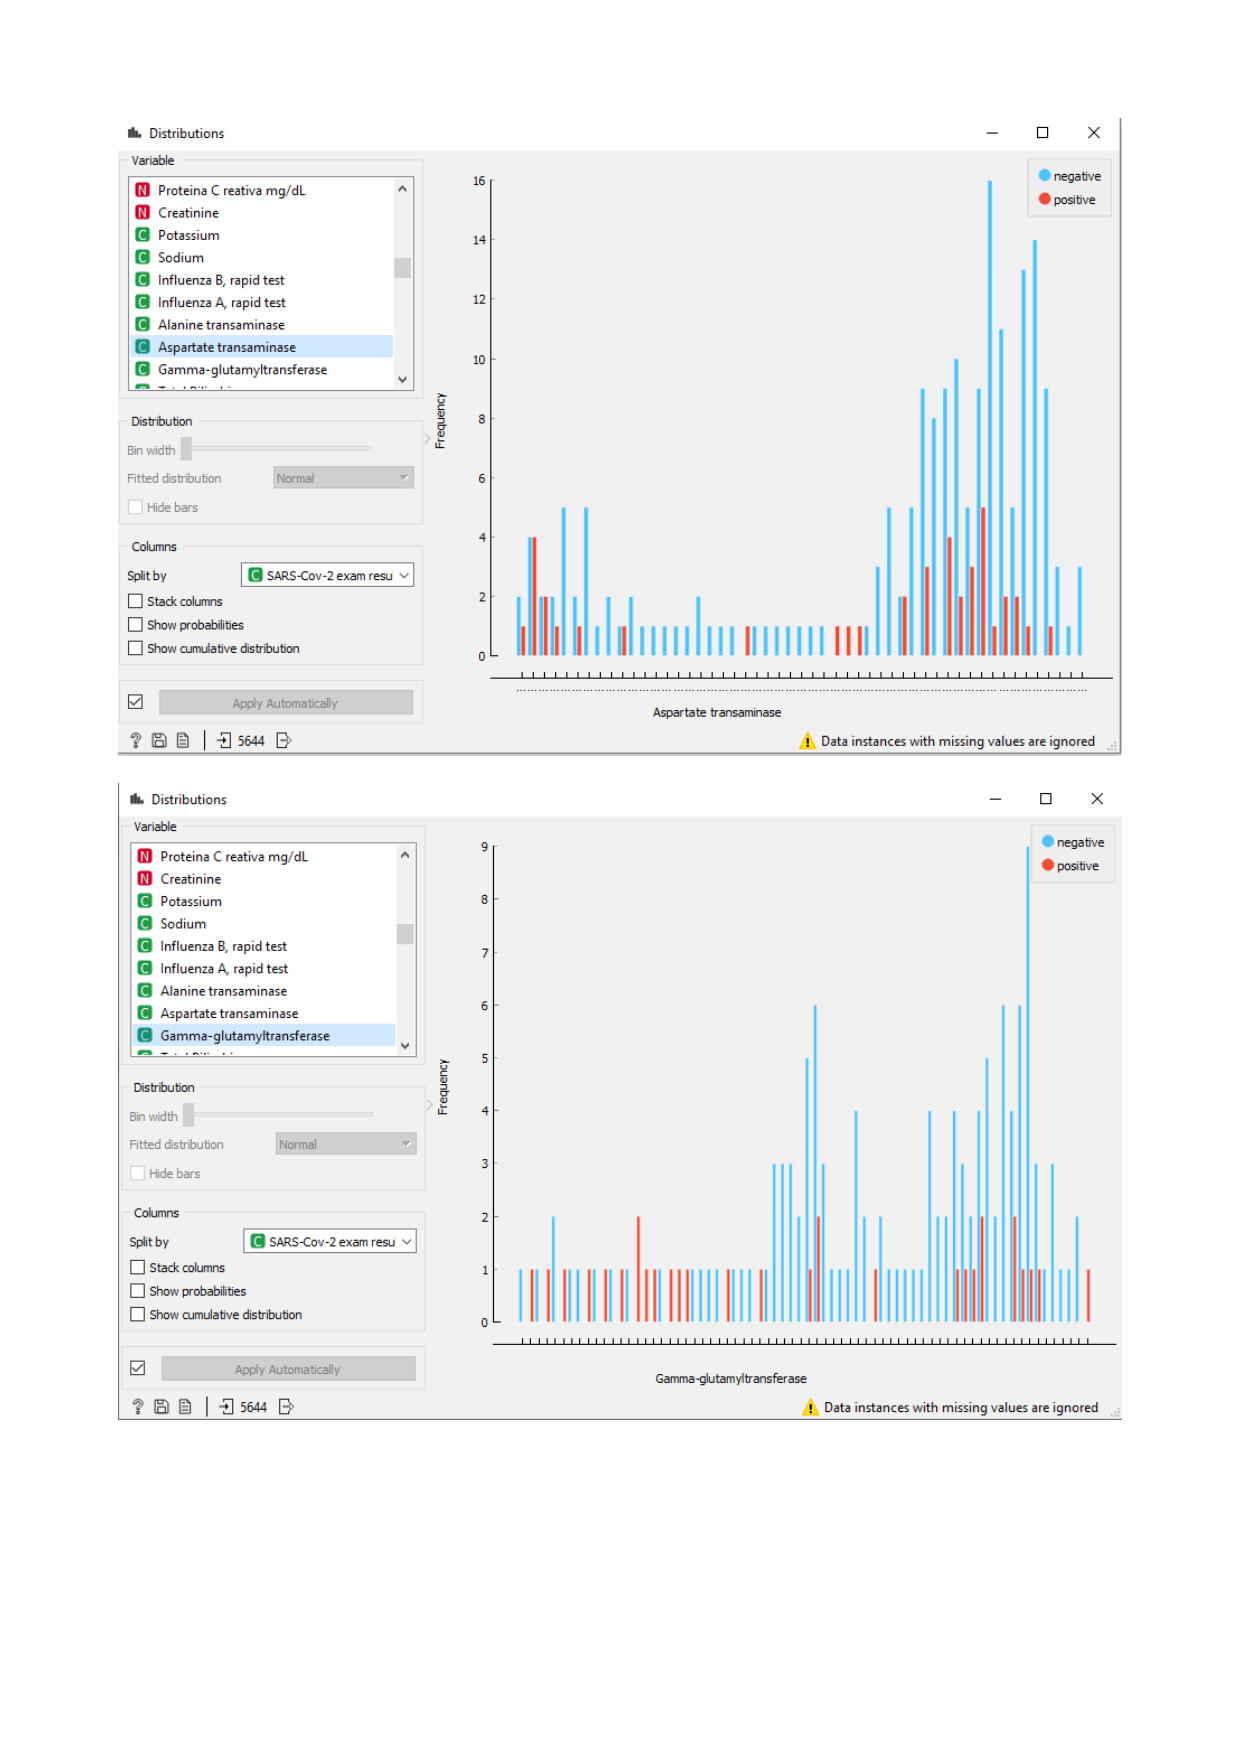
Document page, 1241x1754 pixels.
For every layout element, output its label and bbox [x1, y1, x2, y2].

picture [118, 783, 1122, 1420]
picture [118, 118, 1122, 756]
